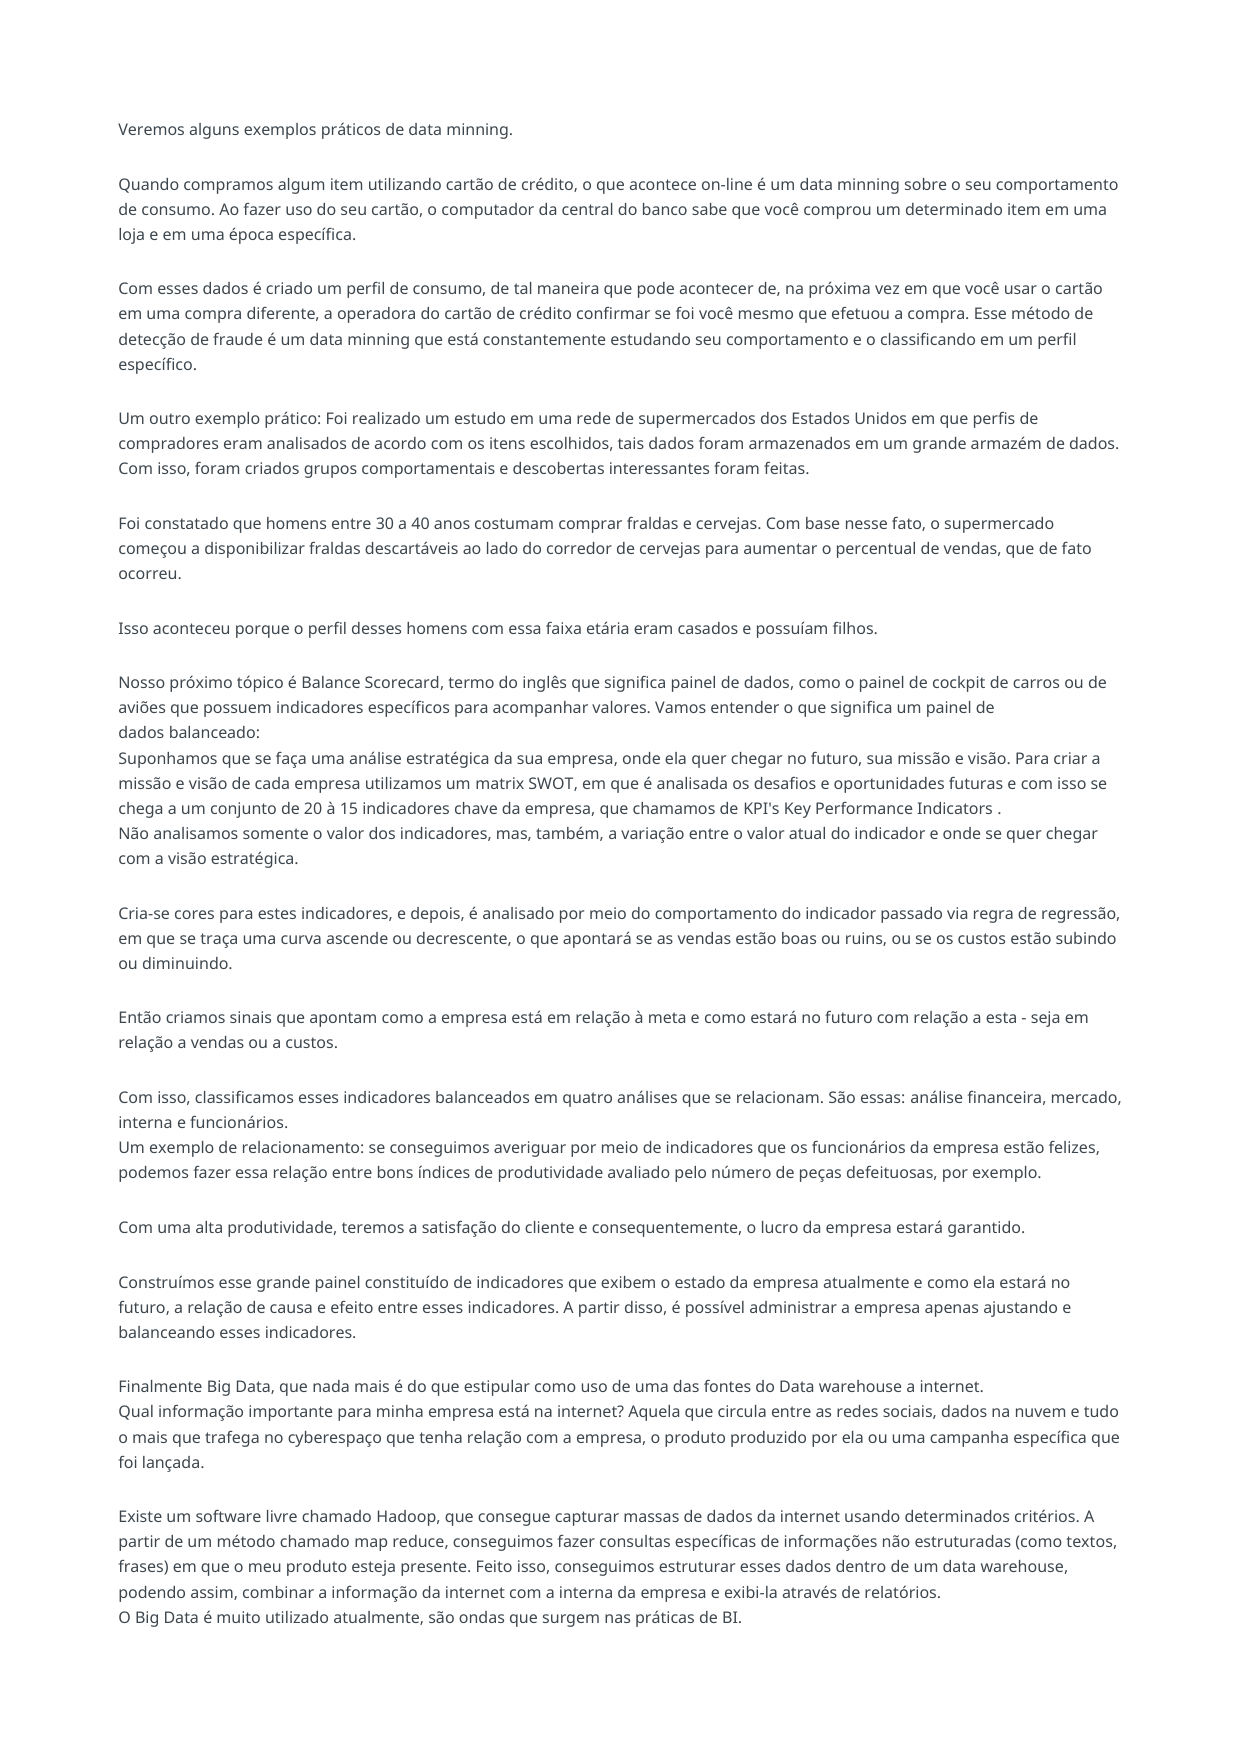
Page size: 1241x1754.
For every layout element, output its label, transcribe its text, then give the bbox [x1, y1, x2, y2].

text Não analisamos somente o valor dos indicadores, mas, também, a variação entre o valor atual do indicador e onde se quer chegar com a visão estratégica. [118, 822, 1122, 869]
text Um outro exemplo prático: Foi realizado um estudo em uma rede de supermercados dos Estados Unidos em que perfis de compradores eram analisados de acordo com os itens escolhidos, tais dados foram armazenados em um grande armazém de dados. Com isso, foram criados grupos comportamentais e descobertas interessantes foram feitas. [118, 407, 1122, 479]
text Então criamos sinais que apontam como a empresa está em relação à meta e como estará no futuro com relação a esta - seja em relação a vendas ou a custos. [118, 1007, 1122, 1054]
text Qual informação importante para minha empresa está na internet? Aquela que circula entre as redes sociais, dados na nuvem e tudo o mais que trafega no cyberespaço que tenha relação com a empresa, o produto produzido por ela ou uma campanha específica que foi lançada. [118, 1401, 1122, 1473]
text Com isso, classificamos esses indicadores balanceados em quatro análises que se relacionam. São essas: análise financeira, mercado, interna e funcionários. [118, 1086, 1122, 1133]
text Suponhamos que se faça uma análise estratégica da sua empresa, onde ela quer chegar no futuro, sua missão e visão. Para criar a missão e visão de cada empresa utilizamos um matrix SWOT, em que é analisada os desafios e oportunidades futuras e com isso se chega a um conjunto de 20 à 15 indicadores chave da empresa, que chamamos de KPI's Key Performance Indicators . [118, 747, 1122, 819]
text Com esses dados é criado um perfil de consumo, de tal maneira que pode acontecer de, na próxima vez em que você usar o cartão em uma compra diferente, a operadora do cartão de crédito confirmar se foi você mesmo que efetuou a compra. Esse método de detecção de fraude é um data minning que está constantemente estudando seu comportamento e o classificando em um perfil específico. [118, 277, 1122, 375]
text Nosso próximo tópico é Balance Scorecard, termo do inglês que significa painel de dados, como o painel de cockpit de carros ou de aviões que possuem indicadores específicos para acompanhar valores. Vamos entender o que significa um painel de dados balanceado: [118, 672, 1122, 744]
text Veremos alguns exemplos práticos de data minning. [118, 118, 1122, 140]
text Finalmente Big Data, que nada mais é do que estipular como uso de uma das fontes do Data warehouse a internet. [118, 1376, 1122, 1397]
text Com uma alta produtividade, teremos a satisfação do cliente e consequentemente, o lucro da empresa estará garantido. [118, 1216, 1122, 1238]
text Cria-se cores para estes indicadores, e depois, é analisado por meio do comportamento do indicador passado via regra de regressão, em que se traça uma curva ascende ou decrescente, o que apontará se as vendas estão boas ou ruins, ou se os custos estão subindo ou diminuindo. [118, 902, 1122, 974]
text Foi constatado que homens entre 30 a 40 anos costumam comprar fraldas e cervejas. Com base nesse fato, o supermercado começou a disponibilizar fraldas descartáveis ao lado do corredor de cervejas para aumentar o percentual de vendas, que de fato ocorreu. [118, 512, 1122, 584]
text Isso aconteceu porque o perfil desses homens com essa faixa etária eram casados e possuíam filhos. [118, 617, 1122, 639]
text O Big Data é muito utilizado atualmente, são ondas que surgem nas práticas de BI. [118, 1606, 1122, 1628]
text Quando compramos algum item utilizando cartão de crédito, o que acontece on-line é um data minning sobre o seu comportamento de consumo. Ao fazer uso do seu cartão, o computador da central do banco sabe que você comprou um determinado item em uma loja e em uma época específica. [118, 173, 1122, 245]
text Um exemplo de relacionamento: se conseguimos averiguar por meio de indicadores que os funcionários da empresa estão felizes, podemos fazer essa relação entre bons índices de produtividade avaliado pelo número de peças defeituosas, por exemplo. [118, 1137, 1122, 1183]
text Construímos esse grande painel constituído de indicadores que exibem o estado da empresa atualmente e como ela estará no futuro, a relação de causa e efeito entre esses indicadores. A partir disso, é possível administrar a empresa apenas ajustando e balanceando esses indicadores. [118, 1271, 1122, 1343]
text Existe um software livre chamado Hadoop, que consegue capturar massas de dados da internet usando determinados critérios. A partir de um método chamado map reduce, conseguimos fazer consultas específicas de informações não estruturadas (como textos, frases) em que o meu produto esteja presente. Feito isso, conseguimos estruturar esses dados dentro de um data warehouse, podendo assim, combinar a informação da internet com a interna da empresa e exibi-la através de relatórios. [118, 1506, 1122, 1603]
